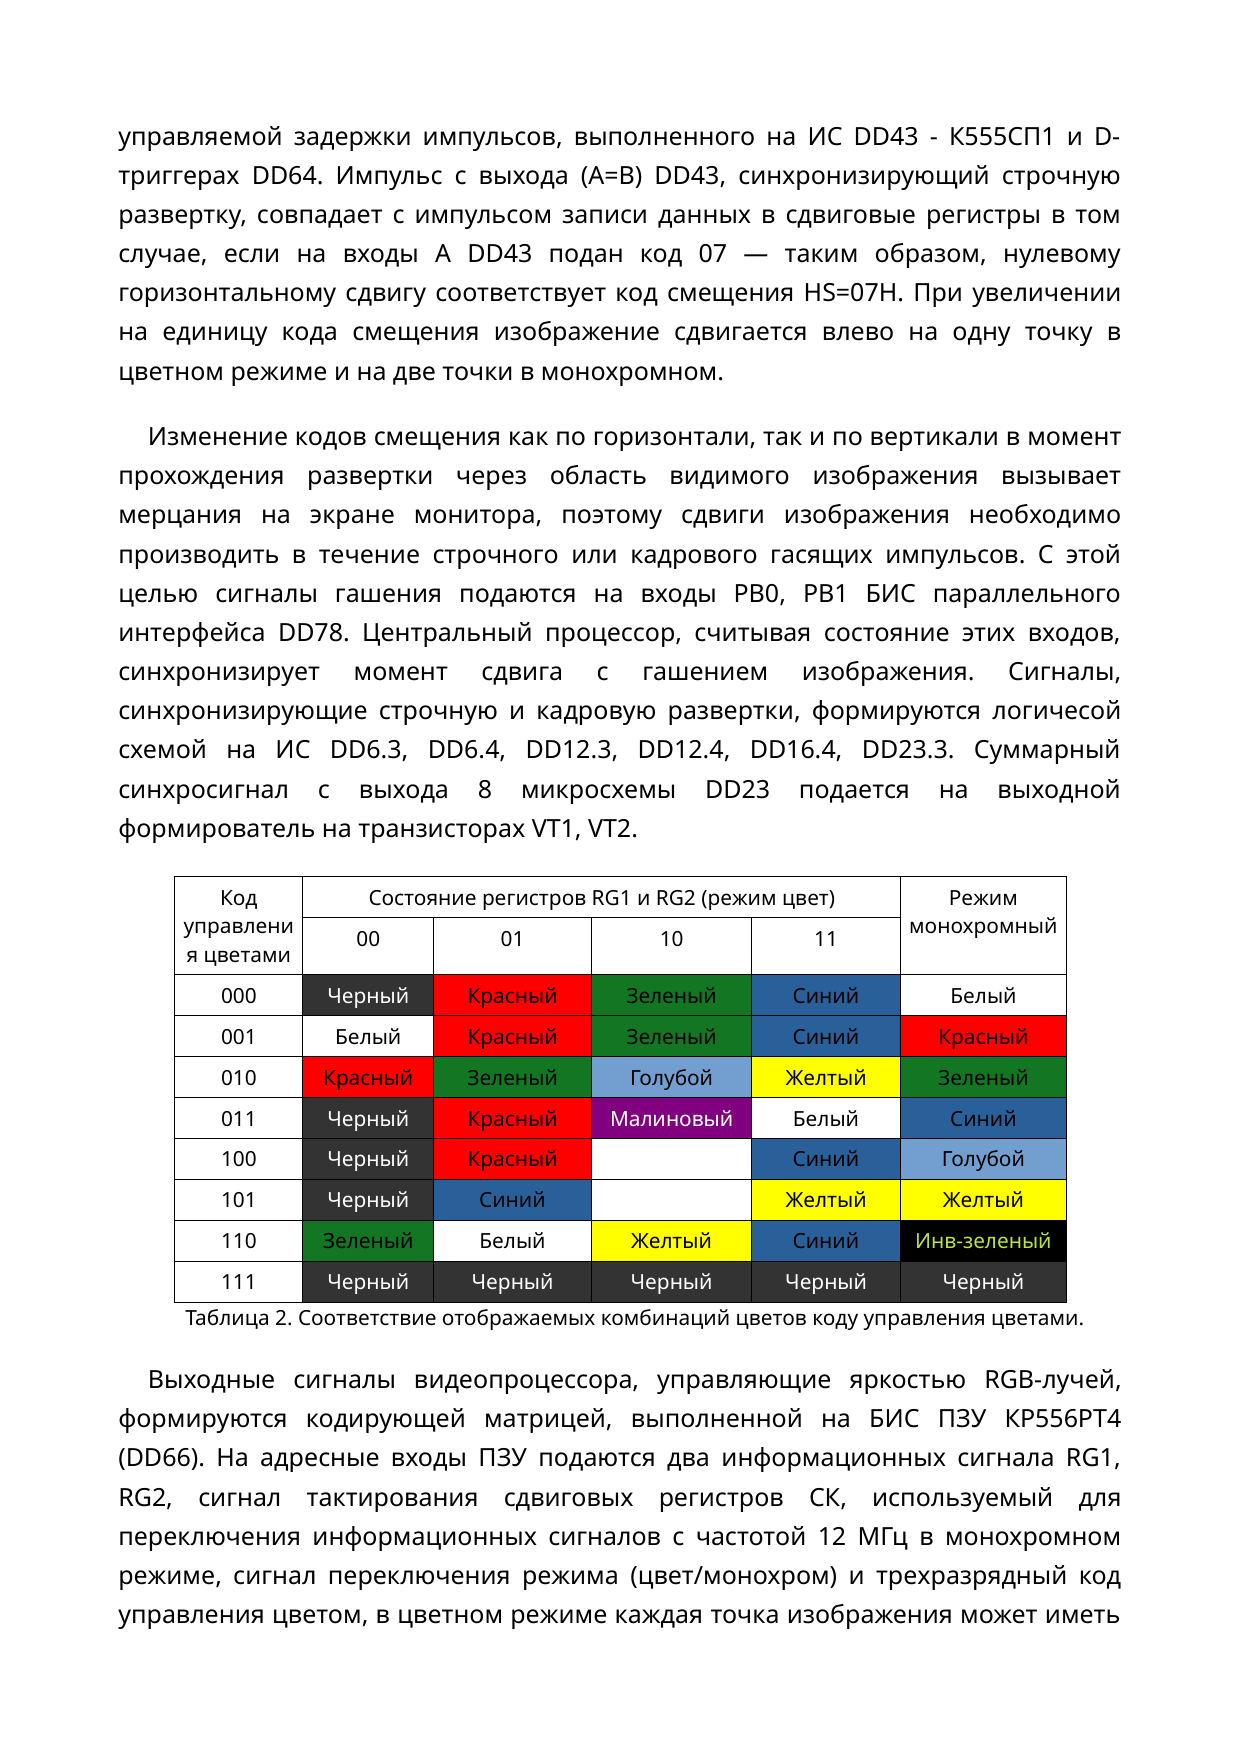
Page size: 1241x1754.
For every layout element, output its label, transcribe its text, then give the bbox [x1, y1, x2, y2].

table_cell Зеленый [592, 975, 751, 1015]
table_cell 00 [303, 918, 433, 974]
table_cell 001 [175, 1016, 302, 1056]
table_cell Красный [434, 975, 591, 1015]
table_cell 000 [175, 975, 302, 1015]
table_cell Черный [303, 1139, 433, 1179]
table_cell 111 [175, 1262, 302, 1302]
text Таблица 2. Соответствие отображаемых комбинаций цветов коду управления цветами. [118, 1303, 1122, 1331]
text управляемой задержки импульсов, выполненного на ИС DD43 - К555СП1 и D-триггерах DD64. Импульс с выхода (A=B) DD43, синхронизирующий строчную развертку, совпадает с импульсом записи данных в сдвиговые регистры в том случае, если на входы А DD43 подан код 07 — таким образом, нулевому горизонтальному сдвигу соответствует код смещения HS=07Н. При увеличении на единицу кода смещения изображение сдвигается влево на одну точку в цветном режиме и на две точки в монохромном. [118, 118, 1122, 387]
table_cell Зеленый [592, 1016, 751, 1056]
table_cell Синий [752, 975, 900, 1015]
table_cell Инв-зеленый [901, 1221, 1066, 1261]
table_cell Синий [752, 1221, 900, 1261]
table_cell Зеленый [303, 1221, 433, 1261]
table_cell Черный [434, 1262, 591, 1302]
table_cell Малиновый [592, 1098, 751, 1138]
table_cell [592, 1180, 751, 1220]
table_cell Желтый [752, 1057, 900, 1097]
table_cell Белый [901, 975, 1066, 1015]
table_header Состояние регистров RG1 и RG2 (режим цвет) [303, 877, 900, 917]
table_cell Желтый [901, 1180, 1066, 1220]
table_cell Красный [434, 1098, 591, 1138]
table_cell Черный [303, 975, 433, 1015]
text Выходные сигналы видеопроцессора, управляющие яркостью RGB-лучей, формируются кодирующей матрицей, выполненной на БИС ПЗУ КР556РТ4 (DD66). На адресные входы ПЗУ подаются два информационных сигнала RG1, RG2, сигнал тактирования сдвиговых регистров СК, используемый для переключения информационных сигналов с частотой 12 МГц в монохромном режиме, сигнал переключения режима (цвет/монохром) и трехразрядный код управления цветом, в цветном режиме каждая точка изображения может иметь [118, 1362, 1122, 1631]
table_cell 101 [175, 1180, 302, 1220]
table_cell Красный [303, 1057, 433, 1097]
table_cell Зеленый [434, 1057, 591, 1097]
table_cell 010 [175, 1057, 302, 1097]
table_cell Красный [434, 1016, 591, 1056]
table_header Режим монохромный [901, 877, 1066, 974]
text Изменение кодов смещения как по горизонтали, так и по вертикали в момент прохождения развертки через область видимого изображения вызывает мерцания на экране монитора, поэтому сдвиги изображения необходимо производить в течение строчного или кадрового гасящих импульсов. С этой целью сигналы гашения подаются на входы PB0, PB1 БИС параллельного интерфейса DD78. Центральный процессор, считывая состояние этих входов, синхронизирует момент сдвига с гашением изображения. Сигналы, синхронизирующие строчную и кадровую развертки, формируются логичесой схемой на ИС DD6.3, DD6.4, DD12.3, DD12.4, DD16.4, DD23.3. Суммарный синхросигнал с выхода 8 микросхемы DD23 подается на выходной формирователь на транзисторах VT1, VT2. [118, 419, 1122, 844]
table_cell Голубой [592, 1057, 751, 1097]
table_cell 011 [175, 1098, 302, 1138]
table_cell 01 [434, 918, 591, 974]
table_cell Синий [752, 1016, 900, 1056]
table_cell Голубой [901, 1139, 1066, 1179]
table_cell Белый [752, 1098, 900, 1138]
table_cell Черный [303, 1262, 433, 1302]
table_cell Красный [901, 1016, 1066, 1056]
table_cell Черный [752, 1262, 900, 1302]
table_cell Желтый [592, 1221, 751, 1261]
table_cell Черный [901, 1262, 1066, 1302]
table_cell Синий [752, 1139, 900, 1179]
table_cell Белый [303, 1016, 433, 1056]
table_cell Черный [592, 1262, 751, 1302]
table_cell [592, 1139, 751, 1179]
table_header Код управления цветами [175, 877, 302, 974]
table_cell Черный [303, 1098, 433, 1138]
table_cell 110 [175, 1221, 302, 1261]
table_cell 10 [592, 918, 751, 974]
table_cell Черный [303, 1180, 433, 1220]
table_cell Синий [434, 1180, 591, 1220]
table_cell Синий [901, 1098, 1066, 1138]
table_cell 11 [752, 918, 900, 974]
table_cell 100 [175, 1139, 302, 1179]
table_cell Желтый [752, 1180, 900, 1220]
table_cell Красный [434, 1139, 591, 1179]
table_cell Белый [434, 1221, 591, 1261]
table_cell Зеленый [901, 1057, 1066, 1097]
